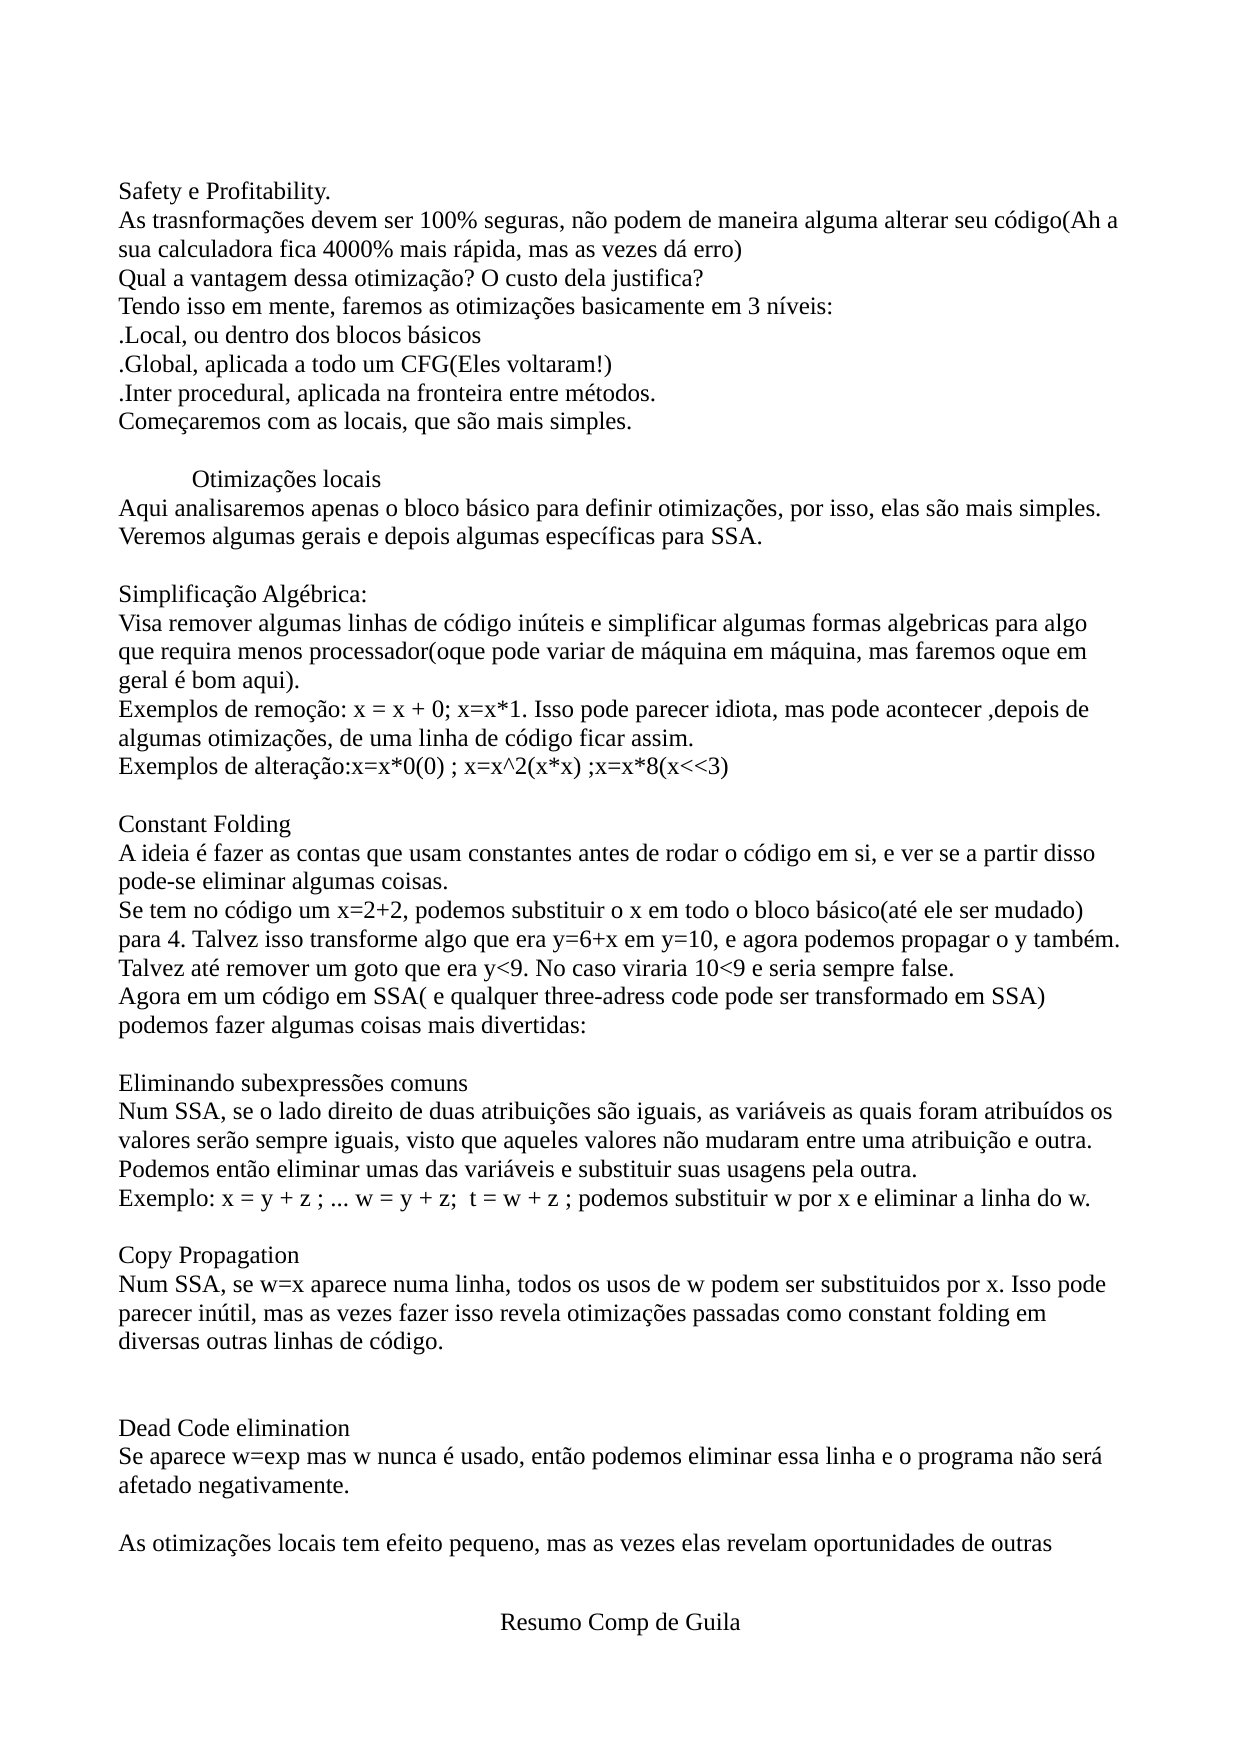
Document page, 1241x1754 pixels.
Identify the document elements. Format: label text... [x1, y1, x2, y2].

text Agora em um código em SSA( e qualquer three-adress code pode ser transformado em SSA) podemos fazer algumas coisas mais divertidas: [118, 981, 1122, 1039]
text Se tem no código um x=2+2, podemos substituir o x em todo o bloco básico(até ele ser mudado) para 4. Talvez isso transforme algo que era y=6+x em y=10, e agora podemos propagar o y também. Talvez até remover um goto que era y<9. No caso viraria 10<9 e seria sempre false. [118, 895, 1122, 981]
text Qual a vantagem dessa otimização? O custo dela justifica? [118, 263, 1122, 291]
text As otimizações locais tem efeito pequeno, mas as vezes elas revelam oportunidades de outras [118, 1528, 1122, 1556]
text Num SSA, se o lado direito de duas atribuições são iguais, as variáveis as quais foram atribuídos os valores serão sempre iguais, visto que aqueles valores não mudaram entre uma atribuição e outra. Podemos então eliminar umas das variáveis e substituir suas usagens pela outra. [118, 1096, 1122, 1183]
text Tendo isso em mente, faremos as otimizações basicamente em 3 níveis: [118, 291, 1122, 320]
text Aqui analisaremos apenas o bloco básico para definir otimizações, por isso, elas são mais simples. Veremos algumas gerais e depois algumas específicas para SSA. [118, 493, 1122, 550]
text Otimizações locais [118, 464, 1122, 493]
text .Local, ou dentro dos blocos básicos [118, 320, 1122, 349]
text .Global, aplicada a todo um CFG(Eles voltaram!) [118, 349, 1122, 378]
text Exemplo: x = y + z ; ... w = y + z; t = w + z ; podemos substituir w por x e eliminar a linha do w. [118, 1183, 1122, 1211]
text Eliminando subexpressões comuns [118, 1039, 1122, 1096]
text Copy Propagation [118, 1240, 1122, 1269]
text Num SSA, se w=x aparece numa linha, todos os usos de w podem ser substituidos por x. Isso pode parecer inútil, mas as vezes fazer isso revela otimizações passadas como constant folding em diversas outras linhas de código. [118, 1269, 1122, 1355]
text .Inter procedural, aplicada na fronteira entre métodos. [118, 378, 1122, 406]
text Começaremos com as locais, que são mais simples. [118, 406, 1122, 435]
text Exemplos de alteração:x=x*0(0) ; x=x^2(x*x) ;x=x*8(x<<3) [118, 751, 1122, 780]
text A ideia é fazer as contas que usam constantes antes de rodar o código em si, e ver se a partir disso pode-se eliminar algumas coisas. [118, 838, 1122, 895]
text Se aparece w=exp mas w nunca é usado, então podemos eliminar essa linha e o programa não será afetado negativamente. [118, 1441, 1122, 1499]
text As trasnformações devem ser 100% seguras, não podem de maneira alguma alterar seu código(Ah a sua calculadora fica 4000% mais rápida, mas as vezes dá erro) [118, 205, 1122, 263]
text Constant Folding [118, 809, 1122, 838]
text Dead Code elimination [118, 1413, 1122, 1441]
text Safety e Profitability. [118, 176, 1122, 205]
text Simplificação Algébrica: [118, 579, 1122, 608]
text Visa remover algumas linhas de código inúteis e simplificar algumas formas algebricas para algo que requira menos processador(oque pode variar de máquina em máquina, mas faremos oque em geral é bom aqui). Exemplos de remoção: x = x + 0; x=x*1. Isso pode parecer idiota, mas pode acontecer ,depois de algumas otimizações, de uma linha de código ficar assim. [118, 608, 1122, 751]
